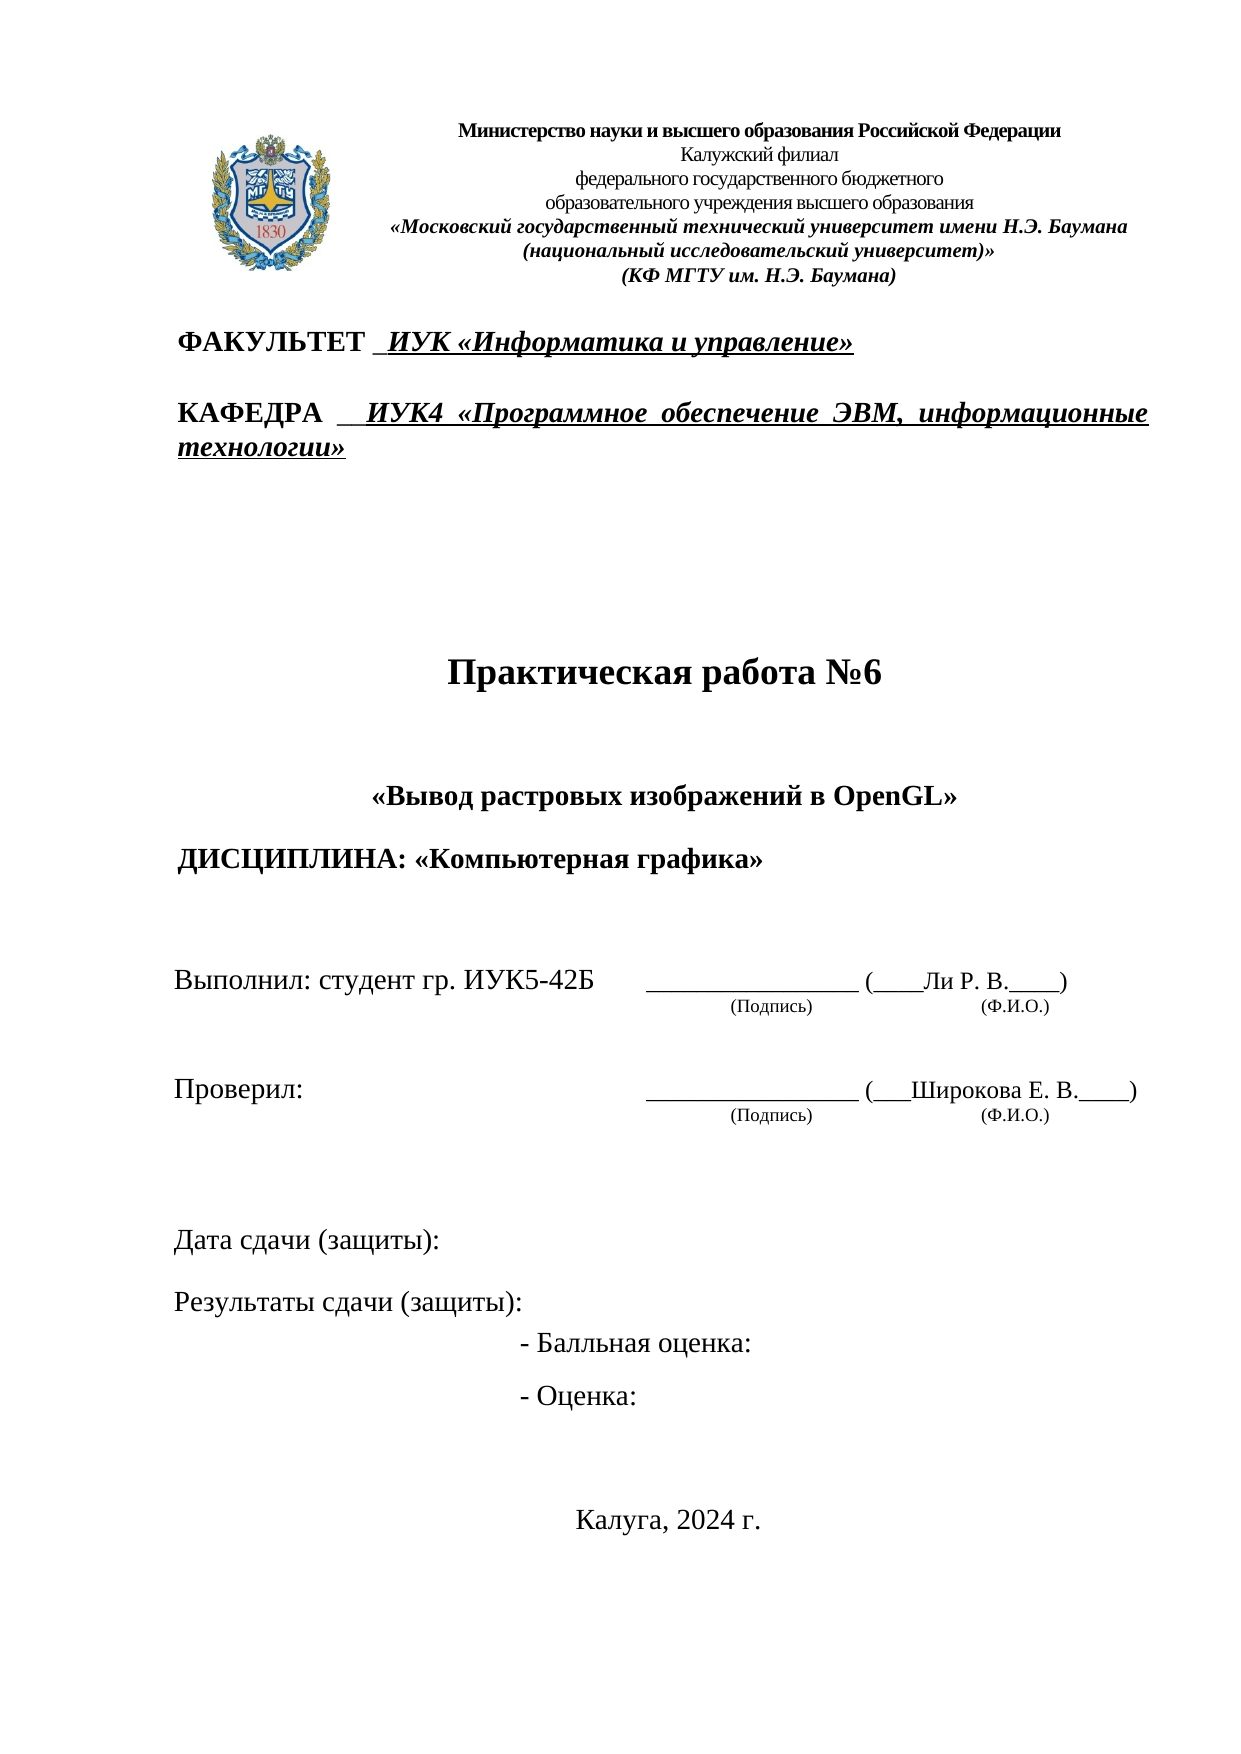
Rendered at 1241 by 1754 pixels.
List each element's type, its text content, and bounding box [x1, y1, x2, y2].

table_cell Дата сдачи (защиты): Результаты сдачи (защиты): [163, 1159, 1174, 1326]
picture [211, 134, 331, 271]
text ФАКУЛЬТЕТ _ИУК «Информатика и управление» [177, 324, 1152, 358]
text ДИСЦИПЛИНА: «Компьютерная графика» [177, 841, 1152, 874]
table_cell - Балльная оценка: - Оценка: [508, 1326, 1174, 1440]
text Практическая работа №6 [177, 649, 1152, 692]
table_cell _________________ (___Широкова Е. В.____) (Подпись) (Ф.И.О.) [635, 1050, 1174, 1159]
table_header _________________ (____Ли Р. В.____) (Подпись) (Ф.И.О.) [635, 941, 1174, 1050]
table_cell Проверил: [163, 1050, 635, 1159]
table_header [189, 118, 354, 287]
table_header Выполнил: студент гр. ИУК5-42Б [163, 941, 635, 1050]
text КАФЕДРА __ИУК4 «Программное обеспечение ЭВМ, информационные технологии» [177, 395, 1152, 462]
table_header Министерство науки и высшего образования Российской Федерации Калужский филиал федерального государственного бюджетного образовательного учреждения высшего образования «Московский государственный технический университет имени Н.Э. Баумана (национальный исследовательский университет)» (КФ МГТУ им. Н.Э. Баумана) [354, 118, 1166, 287]
table_cell [163, 1326, 508, 1440]
table_cell Калуга, 2024 г. [163, 1440, 1174, 1536]
text «Вывод растровых изображений в OpenGL» [177, 778, 1152, 812]
